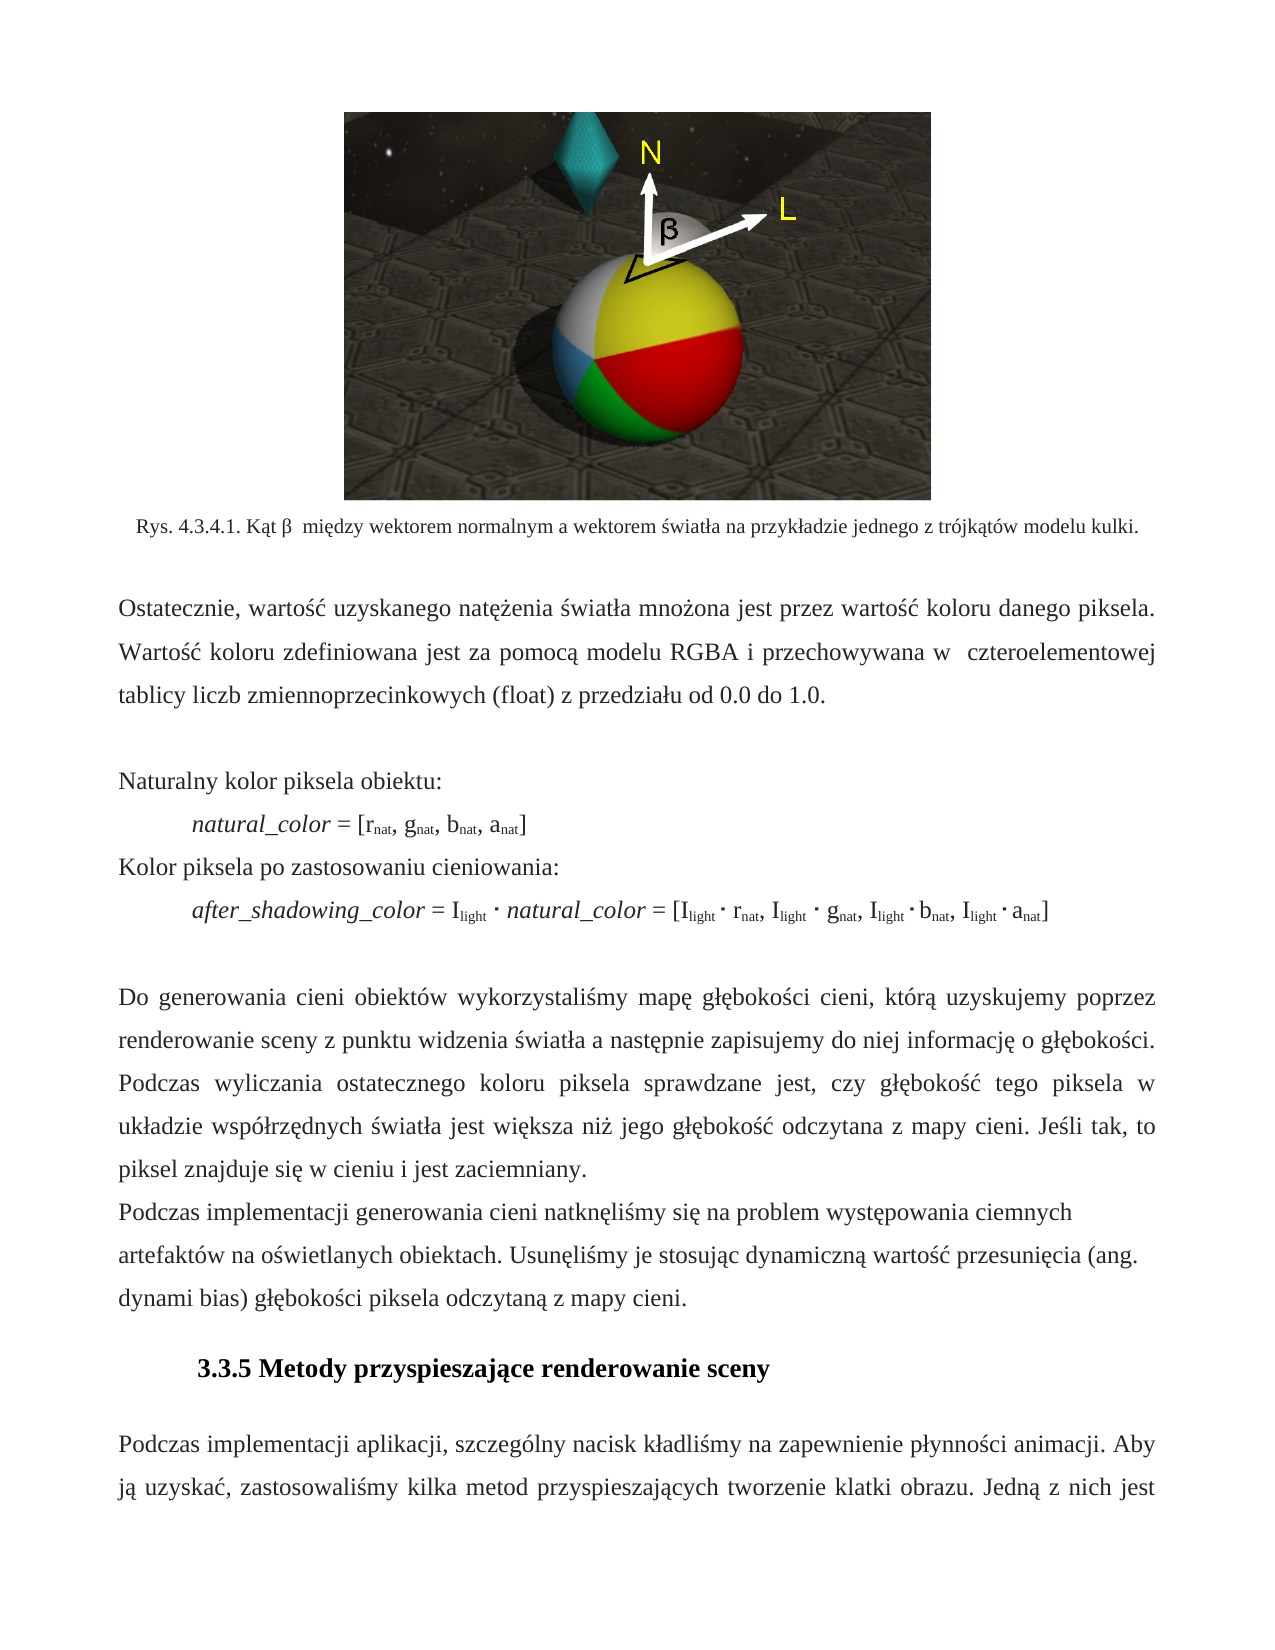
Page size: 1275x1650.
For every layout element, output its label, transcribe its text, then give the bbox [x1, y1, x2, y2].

text Kolor piksela po zastosowaniu cieniowania: [118, 852, 1157, 881]
text Rys. 4.3.4.1. Kąt β między wektorem normalnym a wektorem światła na przykładzie jednego z trójkątów modelu kulki. [118, 94, 1157, 538]
text Podczas implementacji generowania cieni natknęliśmy się na problem występowania ciemnych artefaktów na oświetlanych obiektach. Usunęliśmy je stosując dynamiczną wartość przesunięcia (ang. dynami bias) głębokości piksela odczytaną z mapy cieni. [118, 1197, 1157, 1312]
text Ostatecznie, wartość uzyskanego natężenia światła mnożona jest przez wartość koloru danego piksela. Wartość koloru zdefiniowana jest za pomocą modelu RGBA i przechowywana w czteroelementowej tablicy liczb zmiennoprzecinkowych (float) z przedziału od 0.0 do 1.0. [118, 593, 1157, 708]
text after_shadowing_color = Ilight ᐧ natural_color = [Ilight ᐧ rnat, Ilight ᐧ gnat, Ilight ᐧ bnat, Ilight ᐧ anat] [192, 895, 1157, 924]
text natural_color = [rnat, gnat, bnat, anat] [192, 809, 1157, 838]
subtitle Metody przyspieszające renderowanie sceny [191, 1352, 1157, 1383]
text Do generowania cieni obiektów wykorzystaliśmy mapę głębokości cieni, którą uzyskujemy poprzez renderowanie sceny z punktu widzenia światła a następnie zapisujemy do niej informację o głębokości. Podczas wyliczania ostatecznego koloru piksela sprawdzane jest, czy głębokość tego piksela w układzie współrzędnych światła jest większa niż jego głębokość odczytana z mapy cieni. Jeśli tak, to piksel znajduje się w cieniu i jest zaciemniany. [118, 982, 1157, 1183]
text Podczas implementacji aplikacji, szczególny nacisk kładliśmy na zapewnienie płynności animacji. Aby ją uzyskać, zastosowaliśmy kilka metod przyspieszających tworzenie klatki obrazu. Jedną z nich jest [118, 1429, 1157, 1501]
text Naturalny kolor piksela obiektu: [118, 766, 1157, 795]
picture [343, 111, 932, 501]
